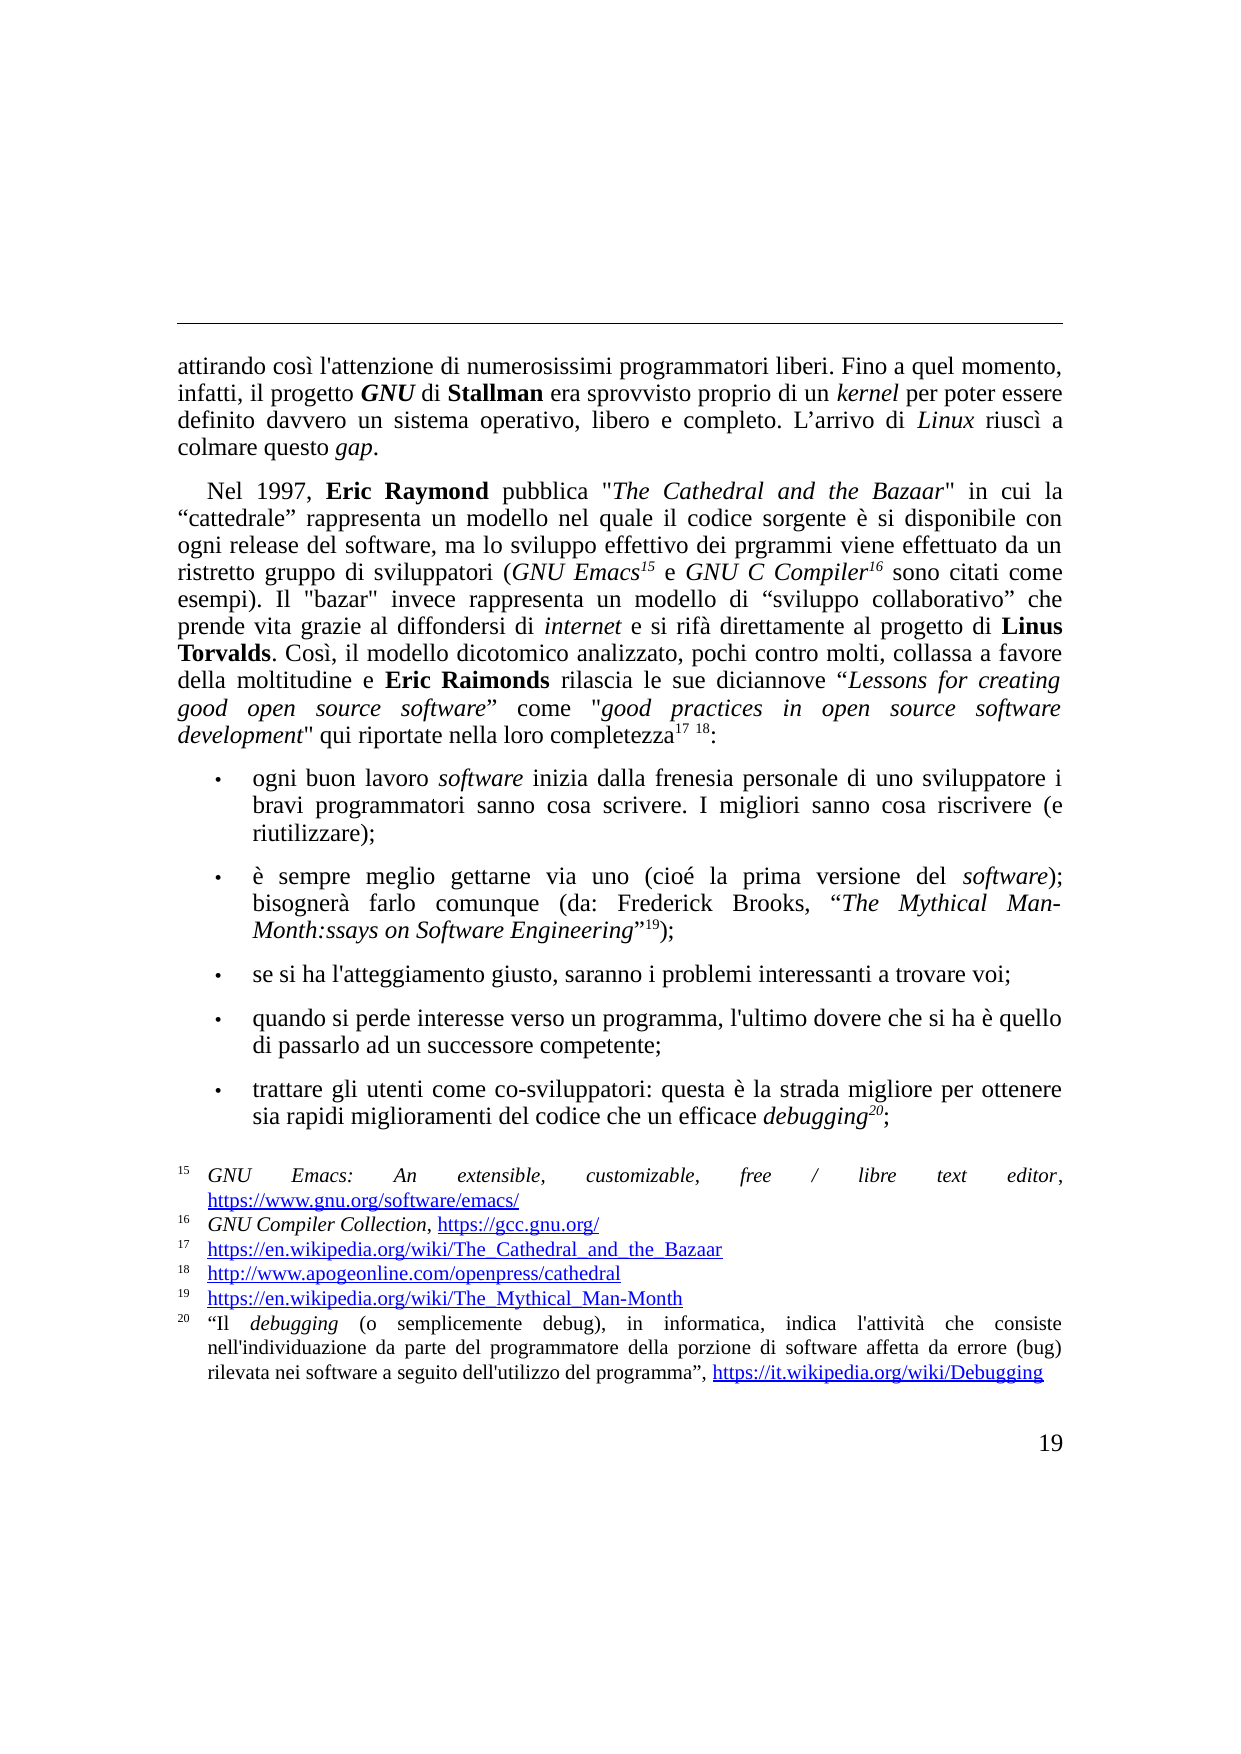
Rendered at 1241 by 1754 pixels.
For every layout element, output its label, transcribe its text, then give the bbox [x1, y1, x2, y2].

list ogni buon lavoro software inizia dalla frenesia personale di uno sviluppatore i bravi programmatori sanno cosa scrivere. I migliori sanno cosa riscrivere (e riutilizzare); [215, 765, 1063, 846]
list https://en.wikipedia.org/wiki/The_Mythical_Man-Month [177, 1287, 1063, 1310]
text GNU Compiler Collection, https://gcc.gnu.org/ [177, 1213, 1063, 1236]
text https://en.wikipedia.org/wiki/The_Cathedral_and_the_Bazaar [177, 1238, 1063, 1261]
text attirando così l'attenzione di numerosissimi programmatori liberi. Fino a quel momento, infatti, il progetto GNU di Stallman era sprovvisto proprio di un kernel per poter essere definito davvero un sistema operativo, libero e completo. L’arrivo di Linux riuscì a colmare questo gap. [177, 353, 1063, 461]
text GNU Emacs: An extensible, customizable, free / libre text editor, https://www.gnu.org/software/emacs/ [177, 1164, 1063, 1212]
text Nel 1997, Eric Raymond pubblica "The Cathedral and the Bazaar" in cui la “cattedrale” rappresenta un modello nel quale il codice sorgente è si disponibile con ogni release del software, ma lo sviluppo effettivo dei prgrammi viene effettuato da un ristretto gruppo di sviluppatori (GNU Emacs e GNU C Compiler sono citati come esempi). Il "bazar" invece rappresenta un modello di “sviluppo collaborativo” che prende vita grazie al diffondersi di internet e si rifà direttamente al progetto di Linus Torvalds. Così, il modello dicotomico analizzato, pochi contro molti, collassa a favore della moltitudine e Eric Raimonds rilascia le sue diciannove “Lessons for creating good open source software” come "good practices in open source software development" qui riportate nella loro completezza : [177, 478, 1063, 748]
list è sempre meglio gettarne via uno (cioé la prima versione del software); bisognerà farlo comunque (da: Frederick Brooks, “The Mythical Man-Month:ssays on Software Engineering”); [215, 863, 1063, 944]
list se si ha l'atteggiamento giusto, saranno i problemi interessanti a trovare voi; [215, 961, 1063, 988]
list quando si perde interesse verso un programma, l'ultimo dovere che si ha è quello di passarlo ad un successore competente; [215, 1005, 1063, 1059]
list “Il debugging (o semplicemente debug), in informatica, indica l'attività che consiste nell'individuazione da parte del programmatore della porzione di software affetta da errore (bug) rilevata nei software a seguito dell'utilizzo del programma”, https://it.wikipedia.org/wiki/Debugging [177, 1311, 1063, 1384]
list trattare gli utenti come co-sviluppatori: questa è la strada migliore per ottenere sia rapidi miglioramenti del codice che un efficace debugging; [215, 1076, 1063, 1130]
text http://www.apogeonline.com/openpress/cathedral [177, 1262, 1063, 1285]
